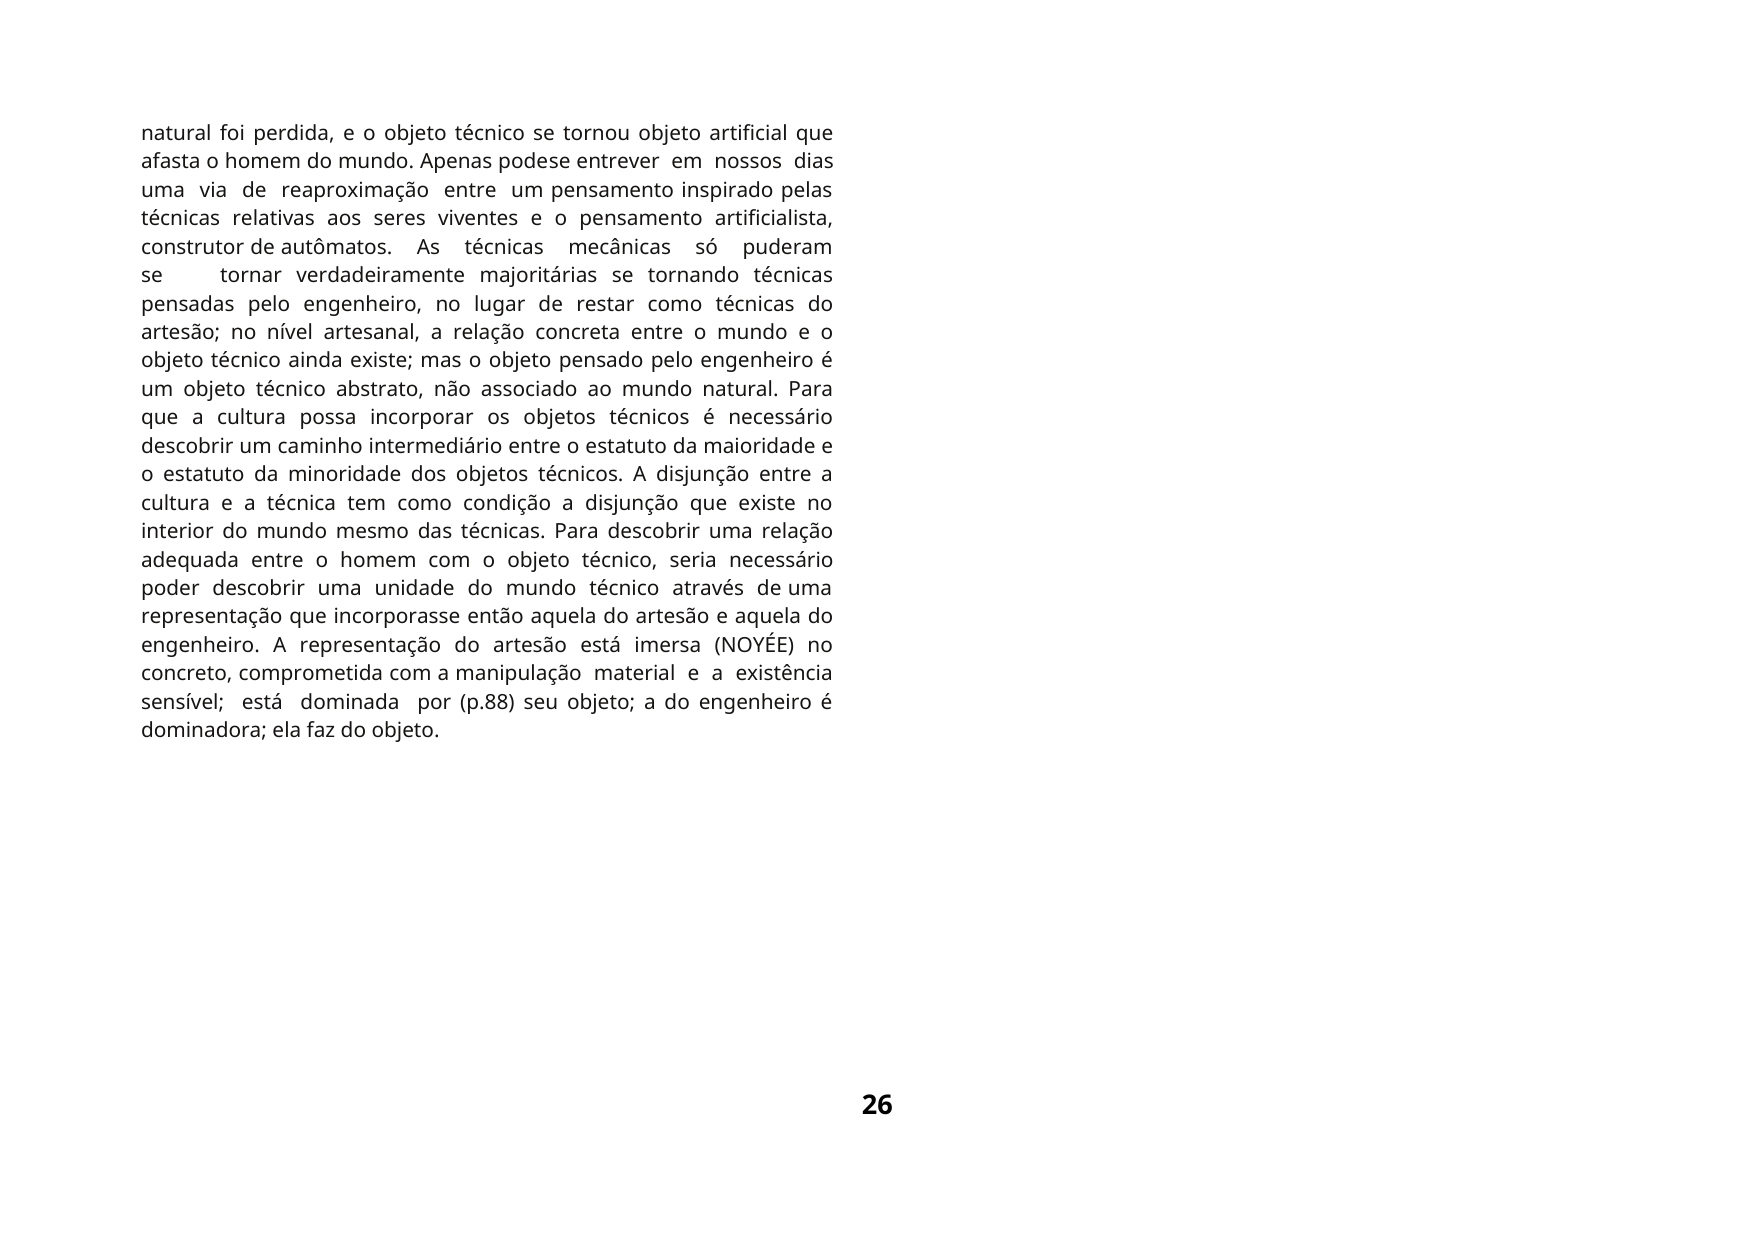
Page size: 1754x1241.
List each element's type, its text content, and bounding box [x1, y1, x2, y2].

text natural foi perdida, e o objeto técnico se tornou objeto artificial que afasta o homem do mundo. Apenas pode­se entrever em nossos dias uma via de reaproximação entre um pensamento inspirado pelas técnicas relativas aos seres viventes e o pensamento artificialista, construtor de autômatos. As técnicas mecânicas só puderam se tornar verdadeiramente majoritárias se tornando técnicas pensadas pelo engenheiro, no lugar de restar como técnicas do artesão; no nível artesanal, a relação concreta entre o mundo e o objeto técnico ainda existe; mas o objeto pensado pelo engenheiro é um objeto técnico abstrato, não associado ao mundo natural. Para que a cultura possa incorporar os objetos técnicos é necessário descobrir um caminho intermediário entre o estatuto da maioridade e o estatuto da minoridade dos objetos técnicos. A disjunção entre a cultura e a técnica tem como condição a disjunção que existe no interior do mundo mesmo das técnicas. Para descobrir uma relação adequada entre o homem com o objeto técnico, seria necessário poder descobrir uma unidade do mundo técnico através de uma representação que incorporasse então aquela do artesão e aquela do engenheiro. A representação do artesão está imersa (NOYÉE) no concreto, comprometida com a manipulação material e a existência sensível; está dominada por (p.88) seu objeto; a do engenheiro é dominadora; ela faz do objeto. [141, 118, 834, 744]
